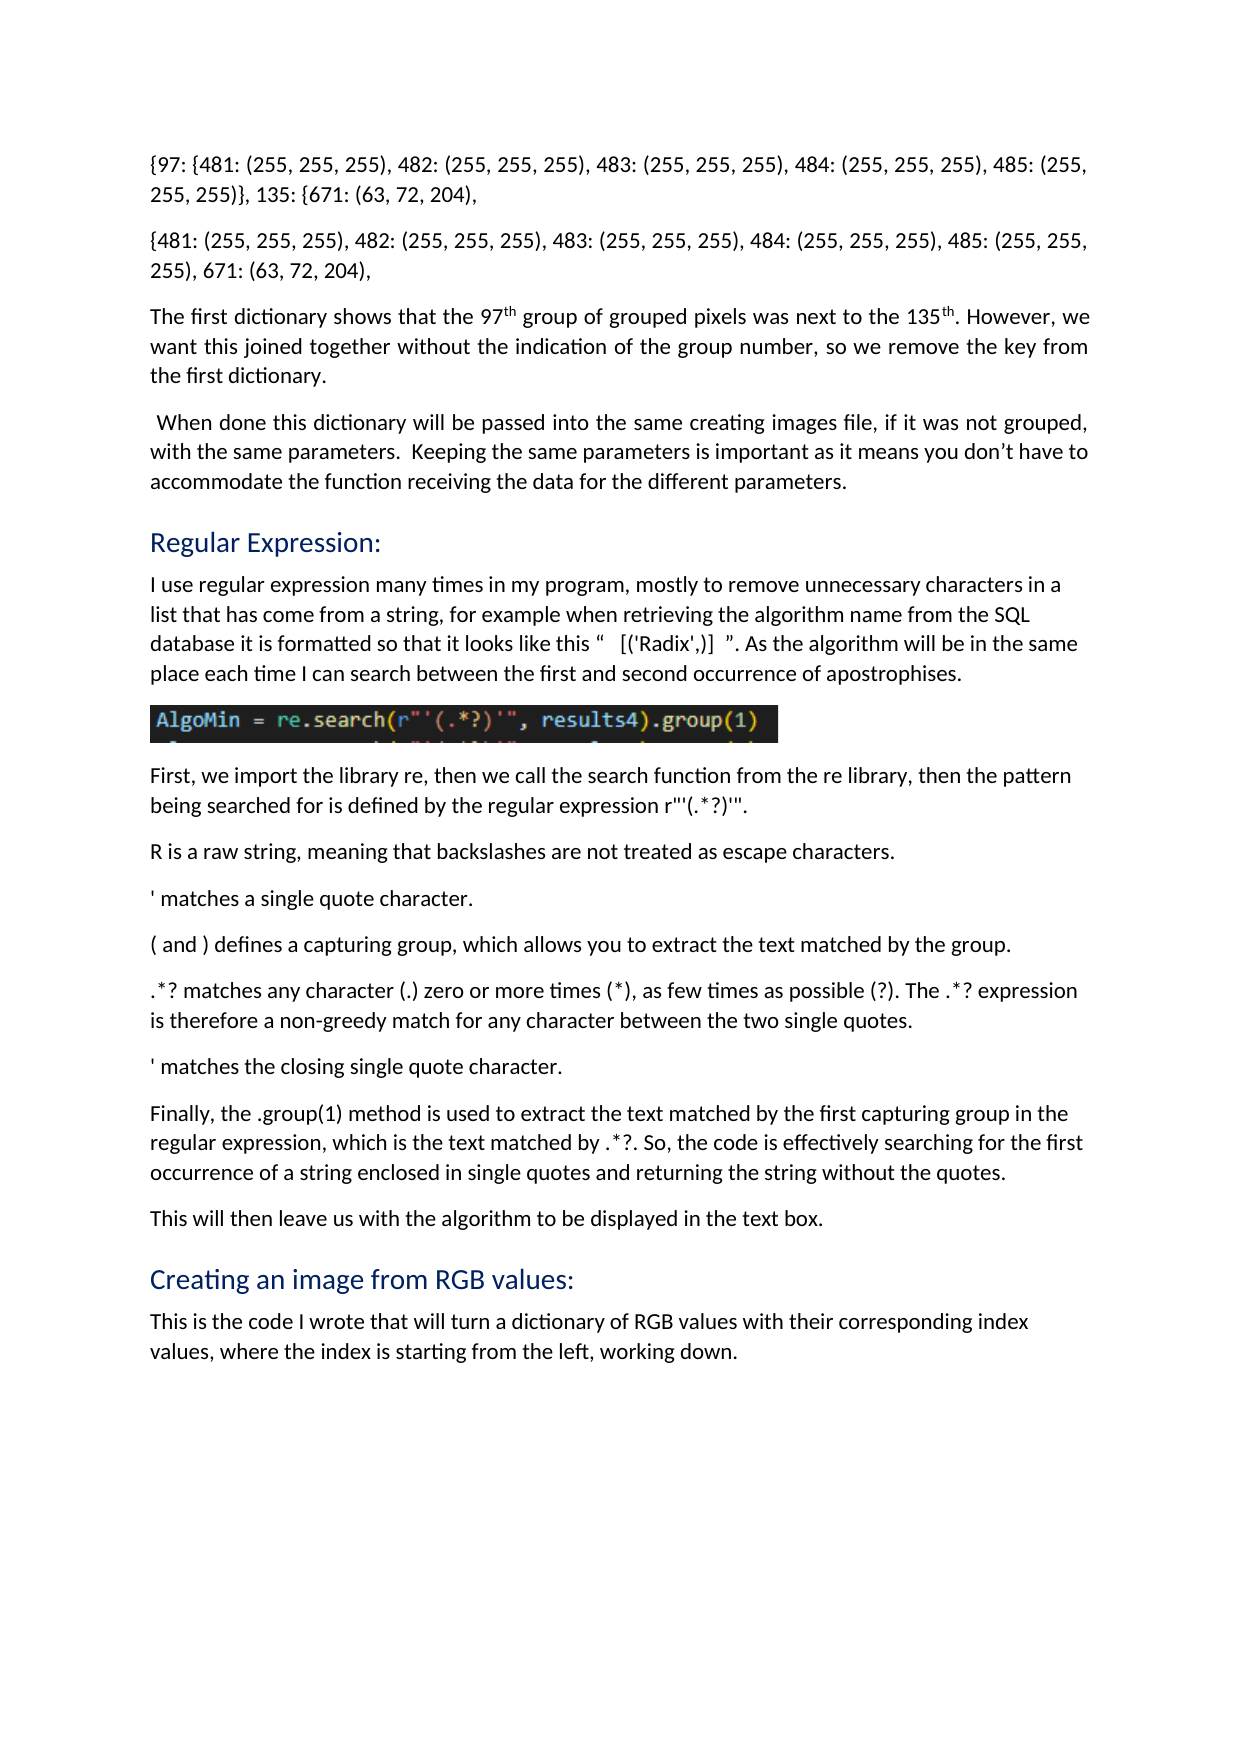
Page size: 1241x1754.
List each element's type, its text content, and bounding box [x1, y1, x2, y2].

text ' matches the closing single quote character. [150, 1052, 1090, 1080]
text ' matches a single quote character. [150, 884, 1090, 912]
subtitle Regular Expression: [150, 524, 1090, 559]
text Finally, the .group(1) method is used to extract the text matched by the first capturing group in the regular expression, which is the text matched by .*?. So, the code is effectively searching for the first occurrence of a string enclosed in single quotes and returning the string without the quotes. [150, 1099, 1090, 1186]
text ( and ) defines a capturing group, which allows you to extract the text matched by the group. [150, 930, 1090, 958]
text First, we import the library re, then we call the search function from the re library, then the pattern being searched for is defined by the regular expression r"'(.*?)'". [150, 761, 1090, 819]
text R is a raw string, meaning that backslashes are not treated as escape characters. [150, 837, 1090, 865]
text When done this dictionary will be passed into the same creating images file, if it was not grouped, with the same parameters. Keeping the same parameters is important as it means you don’t have to accommodate the function receiving the data for the different parameters. [150, 408, 1090, 495]
text {481: (255, 255, 255), 482: (255, 255, 255), 483: (255, 255, 255), 484: (255, 255, 255), 485: (255, 255, 255), 671: (63, 72, 204), [150, 226, 1090, 284]
subtitle Creating an image from RGB values: [150, 1261, 1090, 1297]
text This is the code I wrote that will turn a dictionary of RGB values with their corresponding index values, where the index is starting from the left, working down. [150, 1307, 1090, 1365]
text .*? matches any character (.) zero or more times (*), as few times as possible (?). The .*? expression is therefore a non-greedy match for any character between the two single quotes. [150, 976, 1090, 1034]
text {97: {481: (255, 255, 255), 482: (255, 255, 255), 483: (255, 255, 255), 484: (255, 255, 255), 485: (255, 255, 255)}, 135: {671: (63, 72, 204), [150, 150, 1090, 208]
text I use regular expression many times in my program, mostly to remove unnecessary characters in a list that has come from a string, for example when retrieving the algorithm name from the SQL database it is formatted so that it looks like this “ [('Radix',)] ”. As the algorithm will be in the same place each time I can search between the first and second occurrence of apostrophises. [150, 570, 1090, 687]
text The first dictionary shows that the 97th group of grouped pixels was next to the 135th. However, we want this joined together without the indication of the group number, so we remove the key from the first dictionary. [150, 302, 1090, 389]
text This will then leave us with the algorithm to be displayed in the text box. [150, 1204, 1090, 1232]
